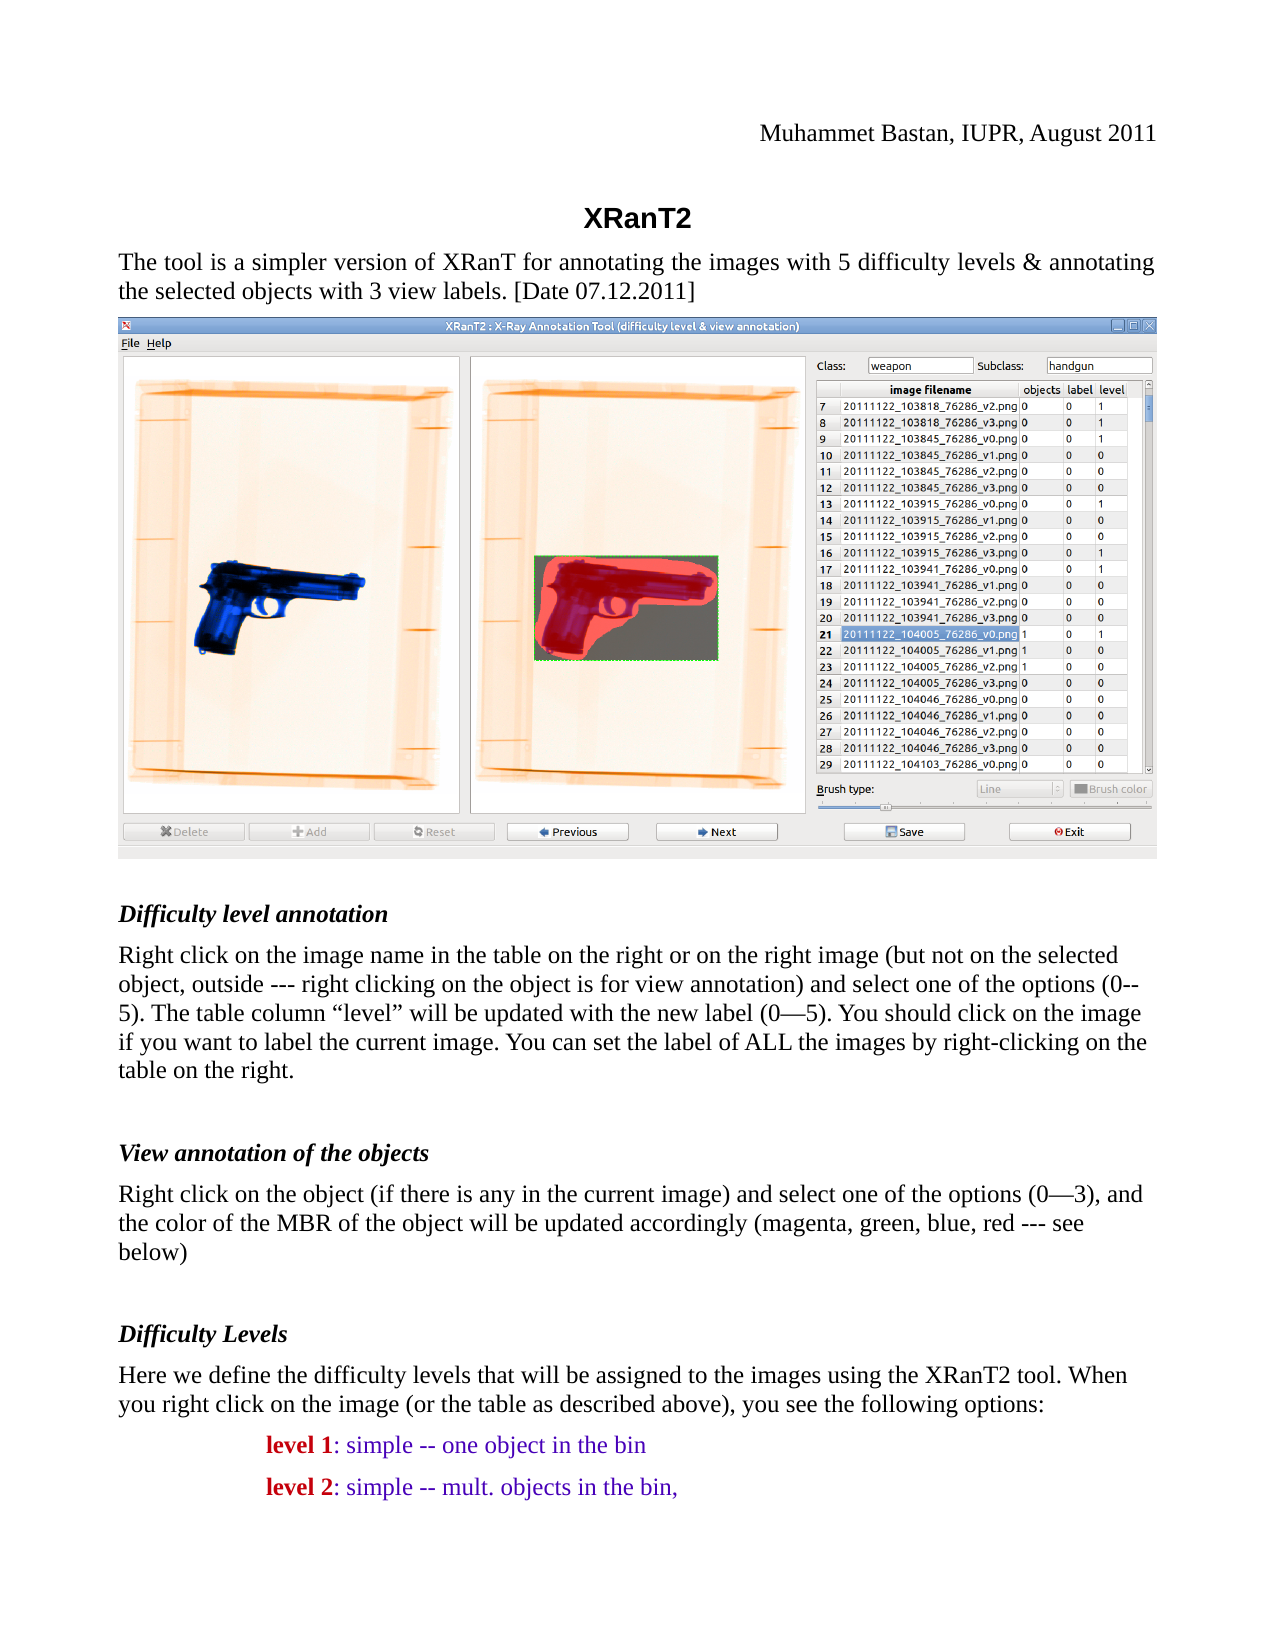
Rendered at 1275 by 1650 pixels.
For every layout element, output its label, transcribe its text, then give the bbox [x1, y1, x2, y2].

text The tool is a simpler version of XRanT for annotating the images with 5 difficulty levels & annotating the selected objects with 3 view labels. [Date 07.12.2011] [118, 247, 1157, 305]
text Difficulty level annotation [118, 899, 1157, 928]
picture [118, 317, 1157, 859]
text level 2: simple -- mult. objects in the bin, [266, 1472, 1157, 1501]
text Right click on the image name in the table on the right or on the right image (but not on the selected object, outside --- right clicking on the object is for view annotation) and select one of the options (0--5). The table column “level” will be updated with the new label (0—5). You should click on the image if you want to label the current image. You can set the label of ALL the images by right-clicking on the table on the right. [118, 941, 1157, 1084]
text Right click on the object (if there is any in the current image) and select one of the options (0—3), and the color of the MBR of the object will be updated accordingly (magenta, green, blue, red --- see below) [118, 1179, 1157, 1266]
text View annotation of the objects [118, 1138, 1157, 1167]
text Here we define the difficulty levels that will be assigned to the images using the XRanT2 tool. When you right click on the image (or the table as described above), you see the following options: [118, 1361, 1157, 1418]
subtitle XRanT2 [118, 201, 1157, 235]
text Difficulty Levels [118, 1319, 1157, 1348]
text level 1: simple -- one object in the bin [266, 1431, 1157, 1459]
